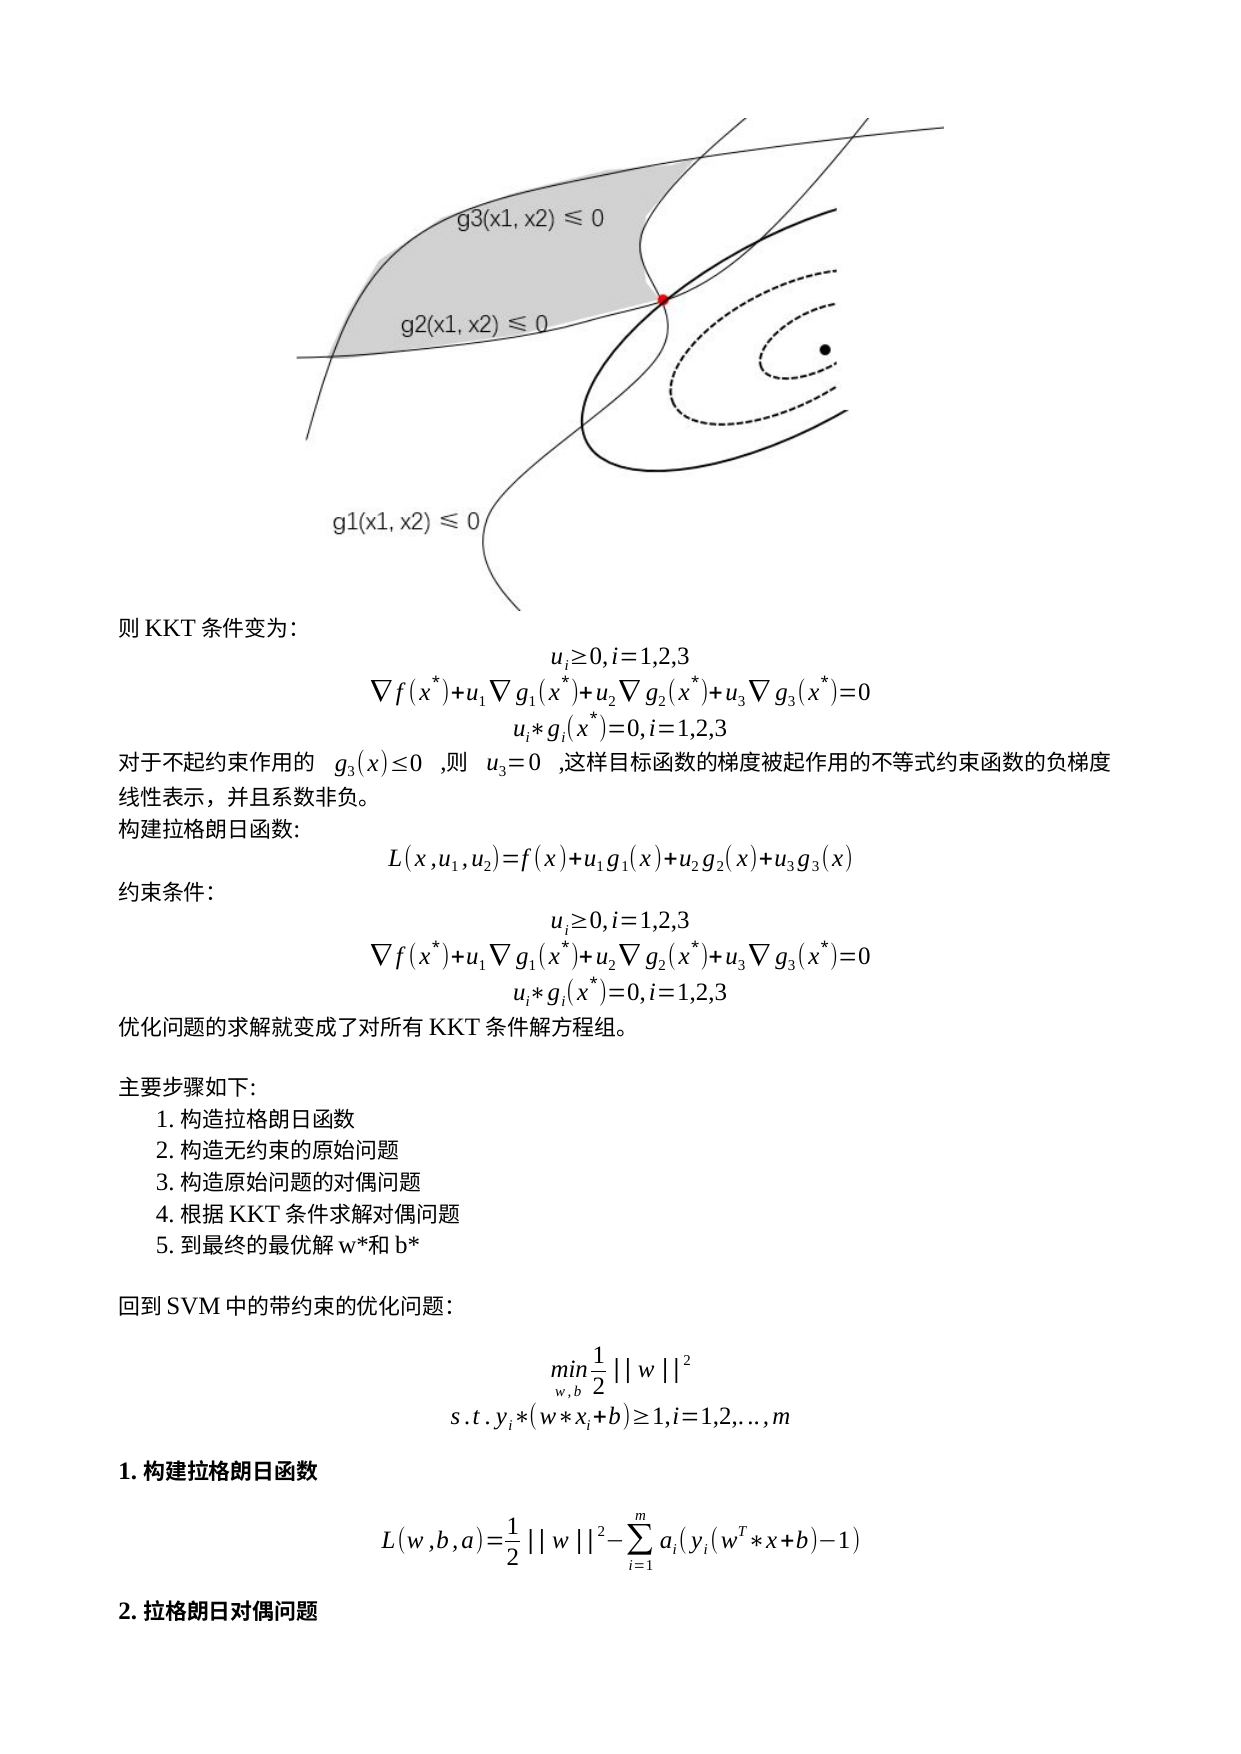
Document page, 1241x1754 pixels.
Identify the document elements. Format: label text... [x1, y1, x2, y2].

text 则KKT条件变为： [118, 118, 1122, 642]
text 2. 构造无约束的原始问题 [118, 1133, 1122, 1165]
text 构建拉格朗日函数: [118, 812, 1122, 843]
text 4. 根据KKT条件求解对偶问题 [118, 1197, 1122, 1228]
text 2. 拉格朗日对偶问题 [118, 1594, 1122, 1626]
text 优化问题的求解就变成了对所有KKT条件解方程组。 [118, 1010, 1122, 1041]
text 5. 到最终的最优解w*和b* [118, 1228, 1122, 1260]
text 1. 构建拉格朗日函数 [118, 1454, 1122, 1486]
text 约束条件： [118, 875, 1122, 907]
text 回到SVM中的带约束的优化问题： [118, 1289, 1122, 1321]
text 主要步骤如下: [118, 1070, 1122, 1102]
text 3. 构造原始问题的对偶问题 [118, 1165, 1122, 1197]
text 1. 构造拉格朗日函数 [118, 1102, 1122, 1133]
text 对于不起约束作用的,则,这样目标函数的梯度被起作用的不等式约束函数的负梯度线性表示，并且系数非负。 [118, 745, 1122, 812]
picture [296, 118, 944, 611]
